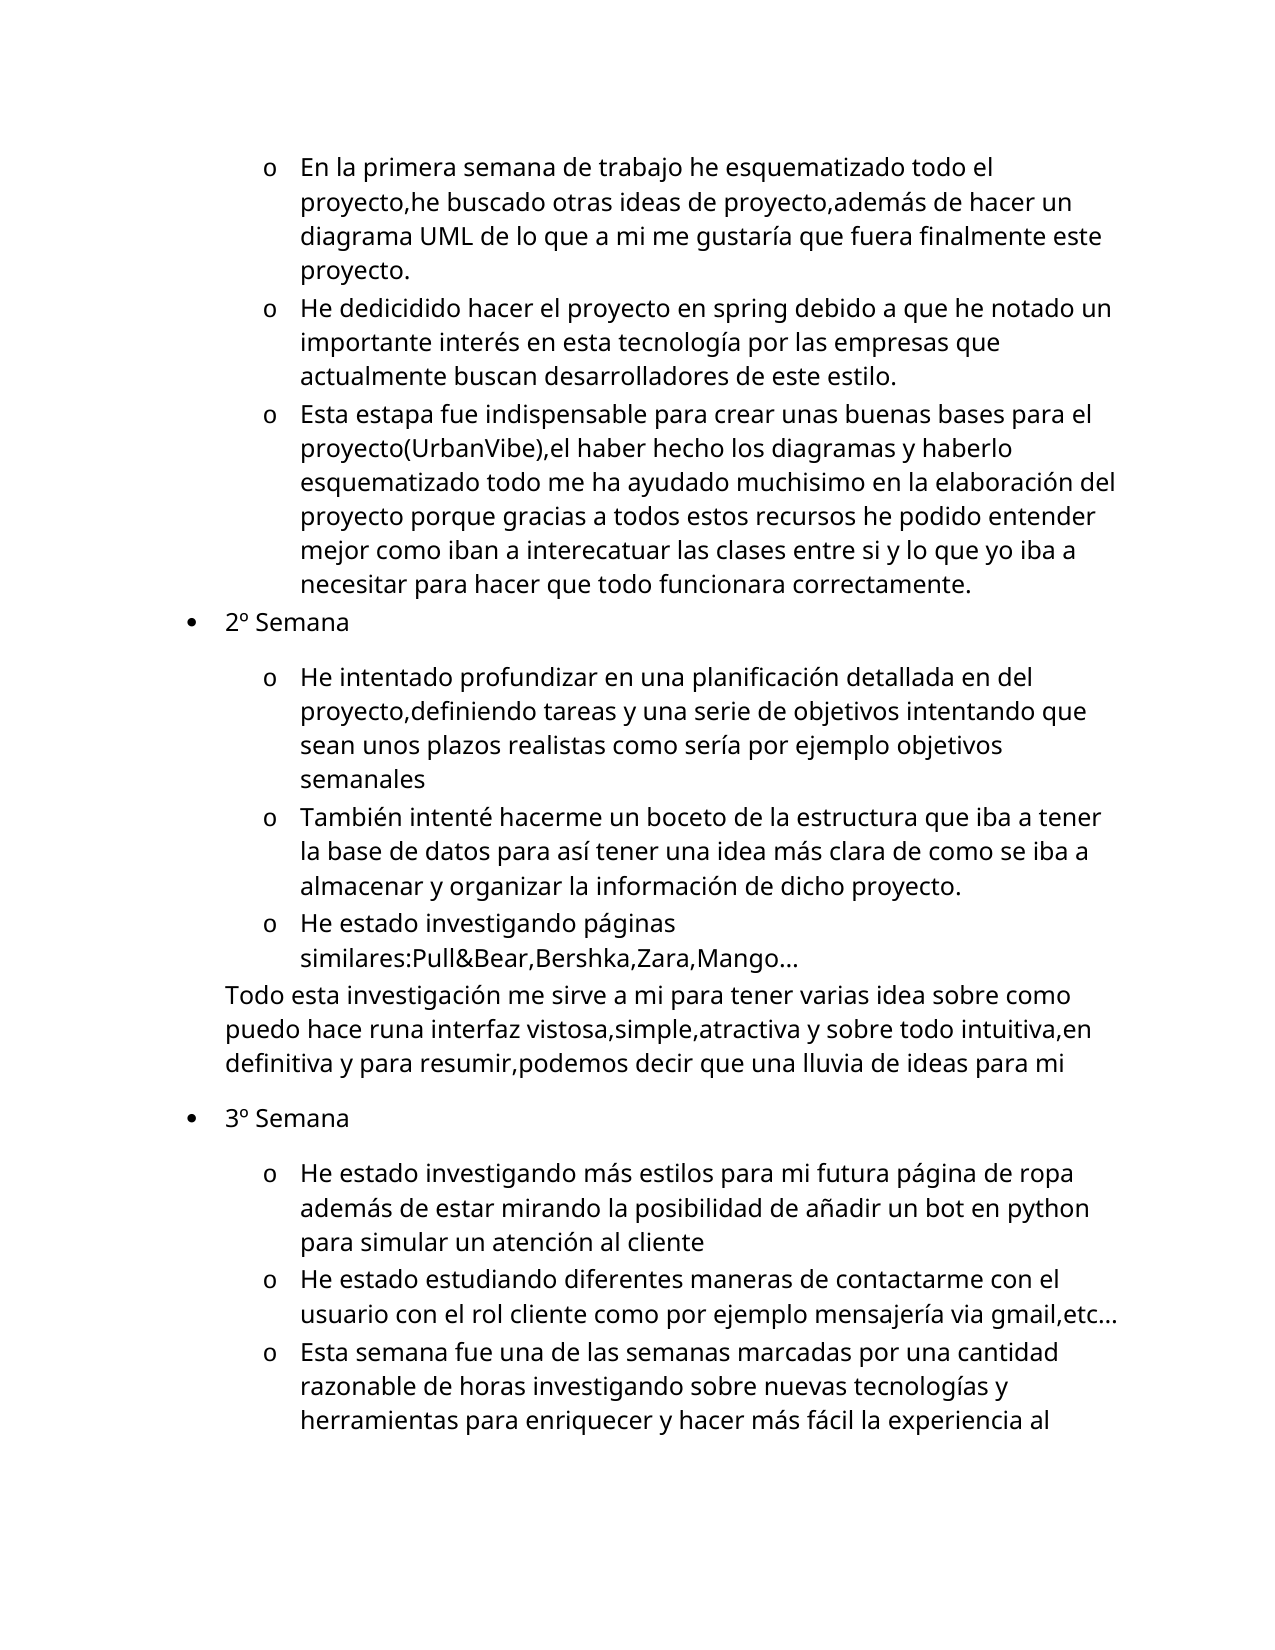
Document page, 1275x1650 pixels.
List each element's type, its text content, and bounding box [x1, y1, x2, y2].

list He dedicidido hacer el proyecto en spring debido a que he notado un importante interés en esta tecnología por las empresas que actualmente buscan desarrolladores de este estilo. [262, 290, 1125, 393]
list He estado estudiando diferentes maneras de contactarme con el usuario con el rol cliente como por ejemplo mensajería via gmail,etc… [262, 1262, 1125, 1330]
list He estado investigando más estilos para mi futura página de ropa además de estar mirando la posibilidad de añadir un bot en python para simular un atención al cliente [262, 1156, 1125, 1258]
list En la primera semana de trabajo he esquematizado todo el proyecto,he buscado otras ideas de proyecto,además de hacer un diagrama UML de lo que a mi me gustaría que fuera finalmente este proyecto. [262, 150, 1125, 286]
list También intenté hacerme un boceto de la estructura que iba a tener la base de datos para así tener una idea más clara de como se iba a almacenar y organizar la información de dicho proyecto. [262, 800, 1125, 902]
list He estado investigando páginas similares:Pull&Bear,Bershka,Zara,Mango… [262, 906, 1125, 974]
list 3º Semana [187, 1101, 1125, 1135]
list He intentado profundizar en una planificación detallada en del proyecto,definiendo tareas y una serie de objetivos intentando que sean unos plazos realistas como sería por ejemplo objetivos semanales [262, 659, 1125, 796]
list Esta estapa fue indispensable para crear unas buenas bases para el proyecto(UrbanVibe),el haber hecho los diagramas y haberlo esquematizado todo me ha ayudado muchisimo en la elaboración del proyecto porque gracias a todos estos recursos he podido entender mejor como iban a interecatuar las clases entre si y lo que yo iba a necesitar para hacer que todo funcionara correctamente. [262, 396, 1125, 601]
list 2º Semana [187, 605, 1125, 639]
list Todo esta investigación me sirve a mi para tener varias idea sobre como puedo hace runa interfaz vistosa,simple,atractiva y sobre todo intuitiva,en definitiva y para resumir,podemos decir que una lluvia de ideas para mi [187, 978, 1125, 1080]
list Esta semana fue una de las semanas marcadas por una cantidad razonable de horas investigando sobre nuevas tecnologías y herramientas para enriquecer y hacer más fácil la experiencia al [262, 1334, 1125, 1437]
